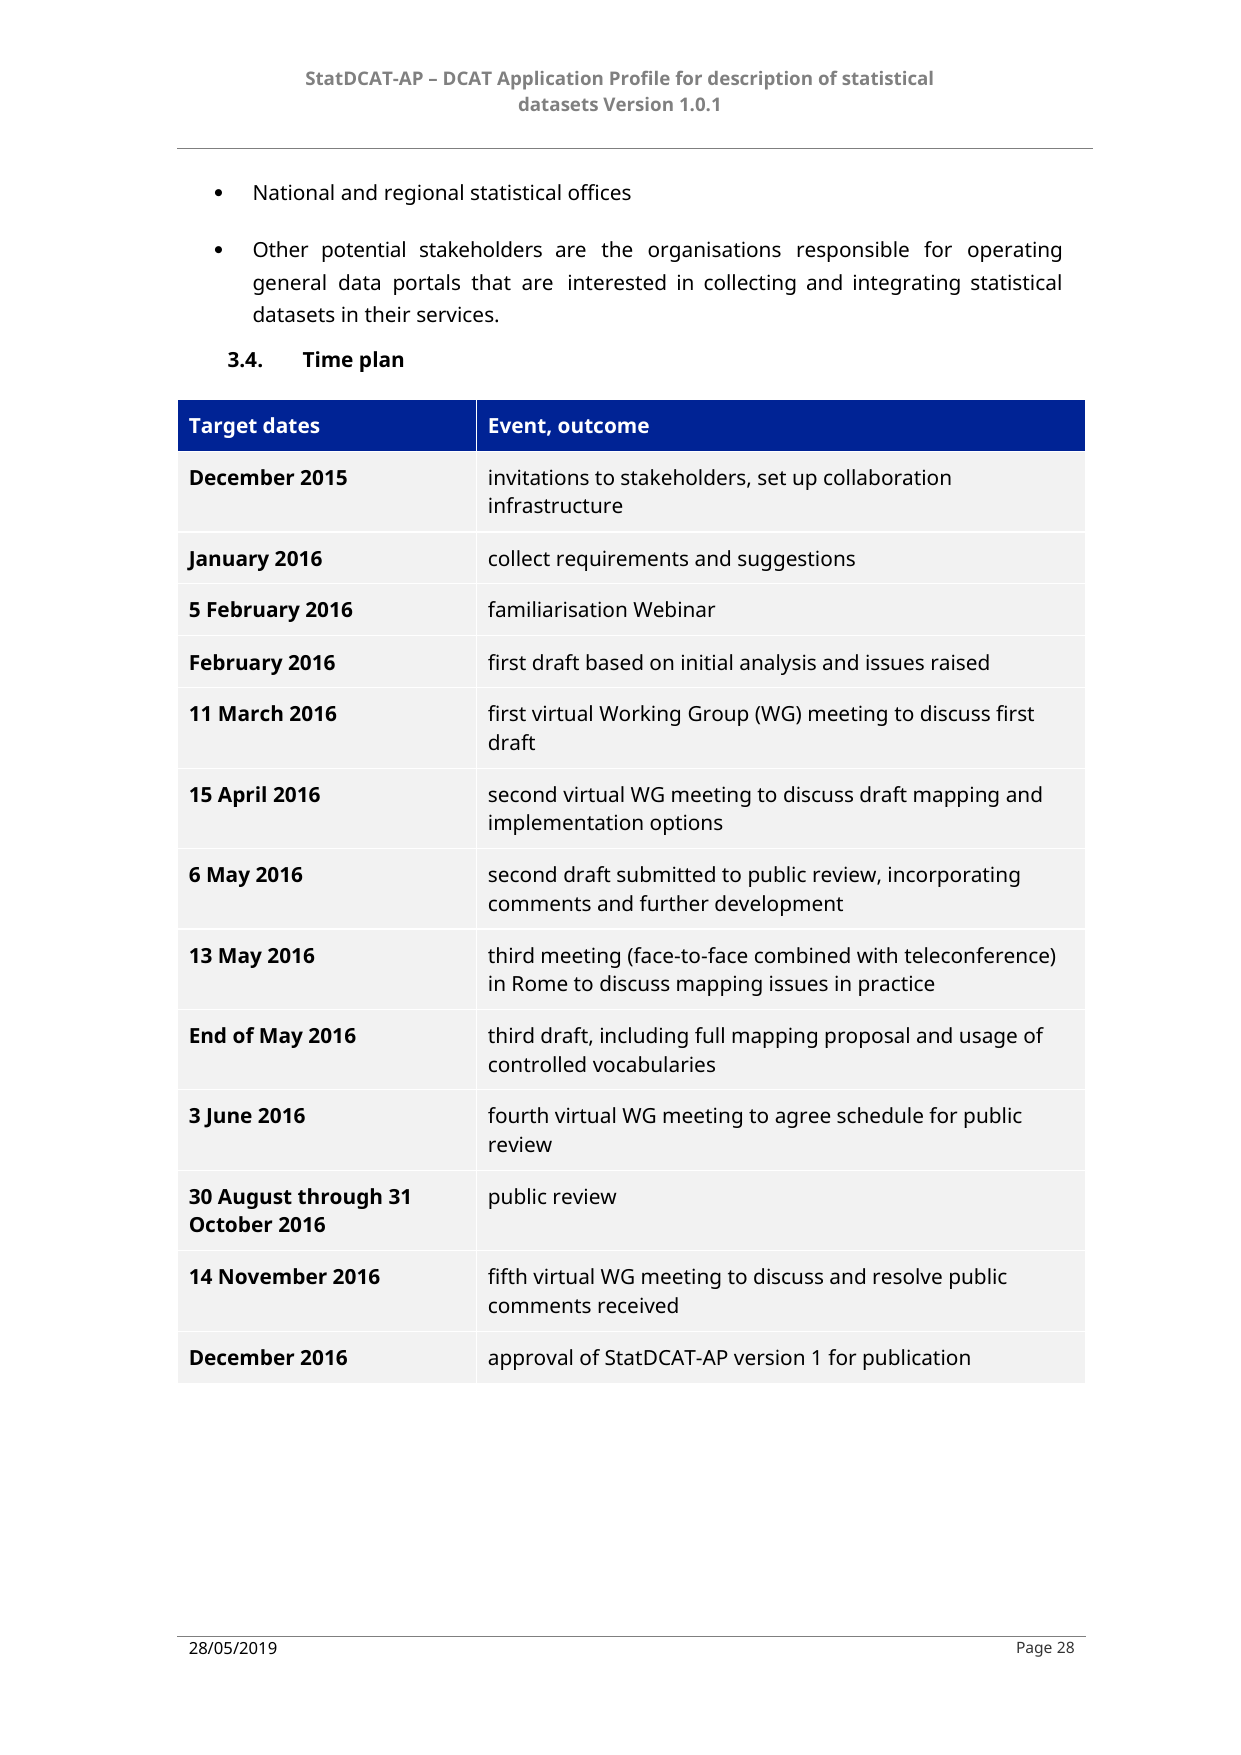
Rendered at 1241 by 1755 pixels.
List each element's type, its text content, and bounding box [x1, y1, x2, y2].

table_cell January 2016 [178, 533, 476, 583]
table_cell approval of StatDCAT-AP version 1 for publication [477, 1332, 1085, 1383]
table_cell first draft based on initial analysis and issues raised [477, 636, 1085, 687]
table_cell 6 May 2016 [178, 849, 476, 928]
table_cell second virtual WG meeting to discuss draft mapping and implementation options [477, 769, 1085, 848]
table_cell End of May 2016 [178, 1010, 476, 1089]
table_cell familiarisation Webinar [477, 584, 1085, 635]
table_cell collect requirements and suggestions [477, 533, 1085, 583]
list National and regional statistical offices [215, 178, 1063, 206]
table_cell invitations to stakeholders, set up collaboration infrastructure [477, 452, 1085, 531]
table_cell 11 March 2016 [178, 688, 476, 768]
table_cell fourth virtual WG meeting to agree schedule for public review [477, 1090, 1085, 1170]
table_cell 30 August through 31 October 2016 [178, 1171, 476, 1250]
table_cell public review [477, 1171, 1085, 1250]
table_cell second draft submitted to public review, incorporating comments and further development [477, 849, 1085, 928]
table_cell December 2016 [178, 1332, 476, 1383]
table_cell first virtual Working Group (WG) meeting to discuss first draft [477, 688, 1085, 768]
table_header Target dates [178, 400, 476, 451]
table_cell 13 May 2016 [178, 930, 476, 1009]
list Other potential stakeholders are the organisations responsible for operating general data portals that are interested in collecting and integrating statistical datasets in their services. [215, 235, 1063, 329]
table_cell third meeting (face-to-face combined with teleconference) in Rome to discuss mapping issues in practice [477, 930, 1085, 1009]
table_cell fifth virtual WG meeting to discuss and resolve public comments received [477, 1251, 1085, 1331]
table_cell December 2015 [178, 452, 476, 531]
table_cell 15 April 2016 [178, 769, 476, 848]
table_cell 14 November 2016 [178, 1251, 476, 1331]
table_cell 3 June 2016 [178, 1090, 476, 1170]
table_header Event, outcome [477, 400, 1085, 451]
table_cell third draft, including full mapping proposal and usage of controlled vocabularies [477, 1010, 1085, 1089]
table_cell 5 February 2016 [178, 584, 476, 635]
subtitle Time plan [227, 346, 1063, 374]
table_cell February 2016 [178, 636, 476, 687]
